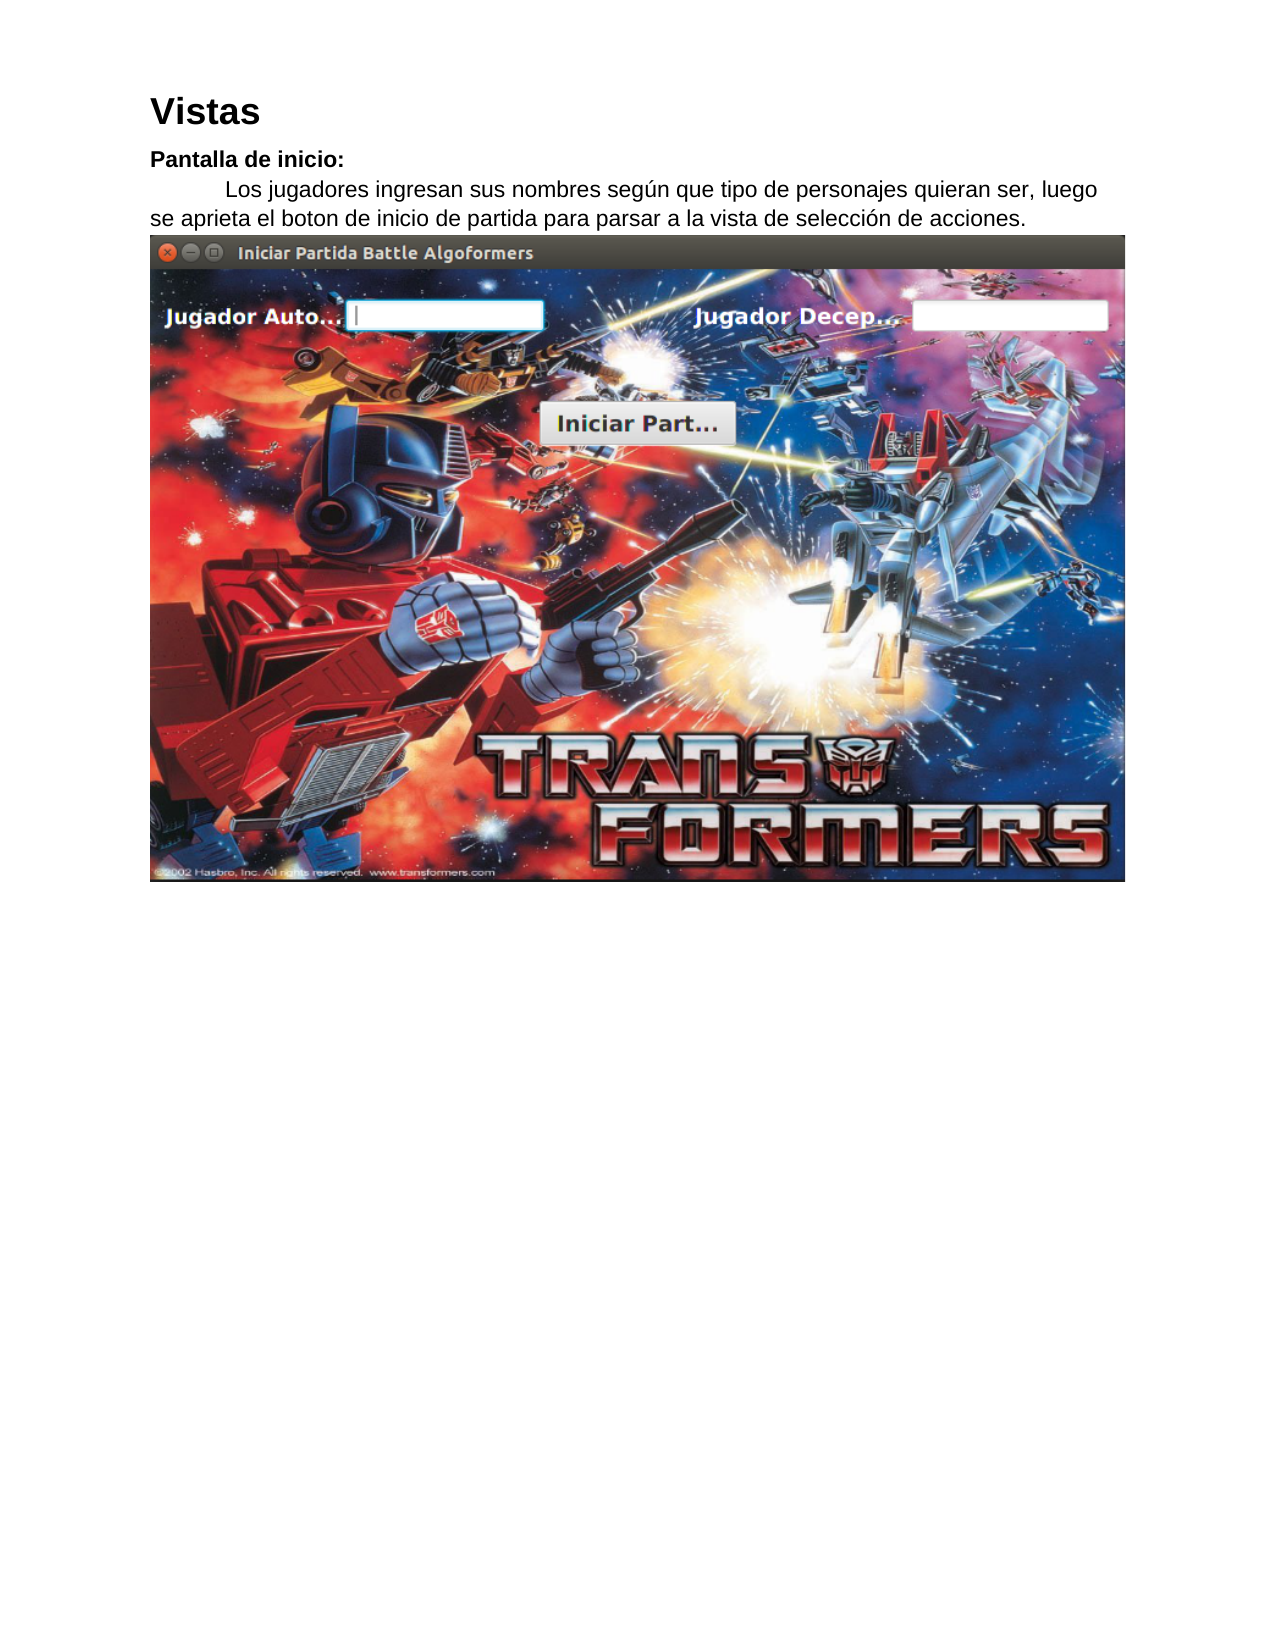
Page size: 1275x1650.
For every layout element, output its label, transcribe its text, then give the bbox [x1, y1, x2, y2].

picture [150, 235, 1125, 882]
subtitle Vistas [150, 91, 1125, 132]
text Pantalla de inicio: [150, 147, 1125, 173]
text Los jugadores ingresan sus nombres según que tipo de personajes quieran ser, luego se aprieta el boton de inicio de partida para parsar a la vista de selección de acciones. [150, 176, 1125, 231]
